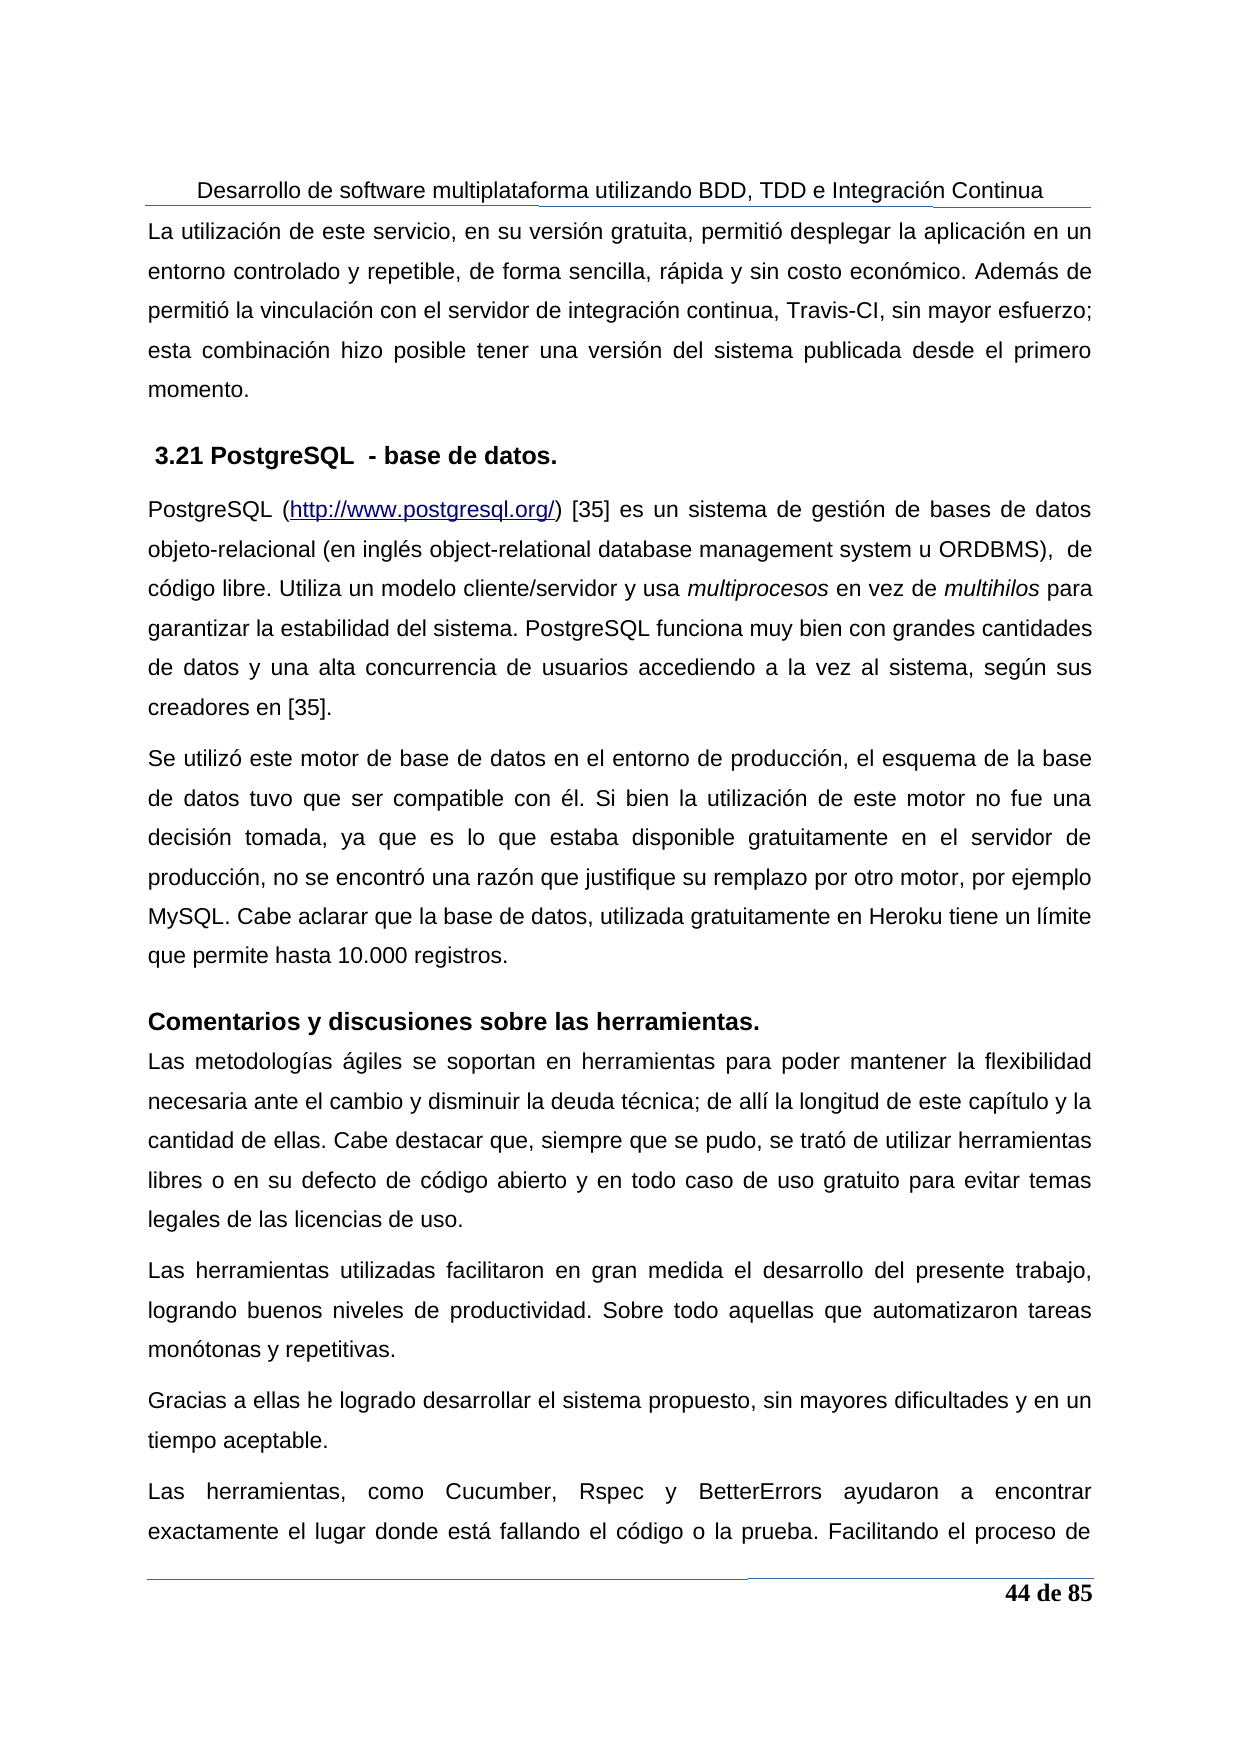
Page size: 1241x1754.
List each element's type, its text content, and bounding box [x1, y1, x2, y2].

text Gracias a ellas he logrado desarrollar el sistema propuesto, sin mayores dificultades y en un tiempo aceptable. [148, 1387, 1093, 1453]
text Se utilizó este motor de base de datos en el entorno de producción, el esquema de la base de datos tuvo que ser compatible con él. Si bien la utilización de este motor no fue una decisión tomada, ya que es lo que estaba disponible gratuitamente en el servidor de producción, no se encontró una razón que justifique su remplazo por otro motor, por ejemplo MySQL. Cabe aclarar que la base de datos, utilizada gratuitamente en Heroku tiene un límite que permite hasta 10.000 registros. [148, 745, 1093, 969]
text PostgreSQL (http://www.postgresql.org/) [35] es un sistema de gestión de bases de datos objeto-relacional (en inglés object-relational database management system u ORDBMS), de código libre. Utiliza un modelo cliente/servidor y usa multiprocesos en vez de multihilos para garantizar la estabilidad del sistema. PostgreSQL funciona muy bien con grandes cantidades de datos y una alta concurrencia de usuarios accediendo a la vez al sistema, según sus creadores en [35]. [148, 496, 1093, 720]
text Las herramientas, como Cucumber, Rspec y BetterErrors ayudaron a encontrar exactamente el lugar donde está fallando el código o la prueba. Facilitando el proceso de [148, 1478, 1093, 1544]
subtitle Comentarios y discusiones sobre las herramientas. [148, 1007, 1093, 1036]
text Las metodologías ágiles se soportan en herramientas para poder mantener la flexibilidad necesaria ante el cambio y disminuir la deuda técnica; de allí la longitud de este capítulo y la cantidad de ellas. Cabe destacar que, siempre que se pudo, se trató de utilizar herramientas libres o en su defecto de código abierto y en todo caso de uso gratuito para evitar temas legales de las licencias de uso. [148, 1048, 1093, 1232]
subtitle 3.21 PostgreSQL - base de datos. [148, 441, 1093, 469]
text La utilización de este servicio, en su versión gratuita, permitió desplegar la aplicación en un entorno controlado y repetible, de forma sencilla, rápida y sin costo económico. Además de permitió la vinculación con el servidor de integración continua, Travis-CI, sin mayor esfuerzo; esta combinación hizo posible tener una versión del sistema publicada desde el primero momento. [148, 218, 1093, 403]
text Las herramientas utilizadas facilitaron en gran medida el desarrollo del presente trabajo, logrando buenos niveles de productividad. Sobre todo aquellas que automatizaron tareas monótonas y repetitivas. [148, 1257, 1093, 1363]
